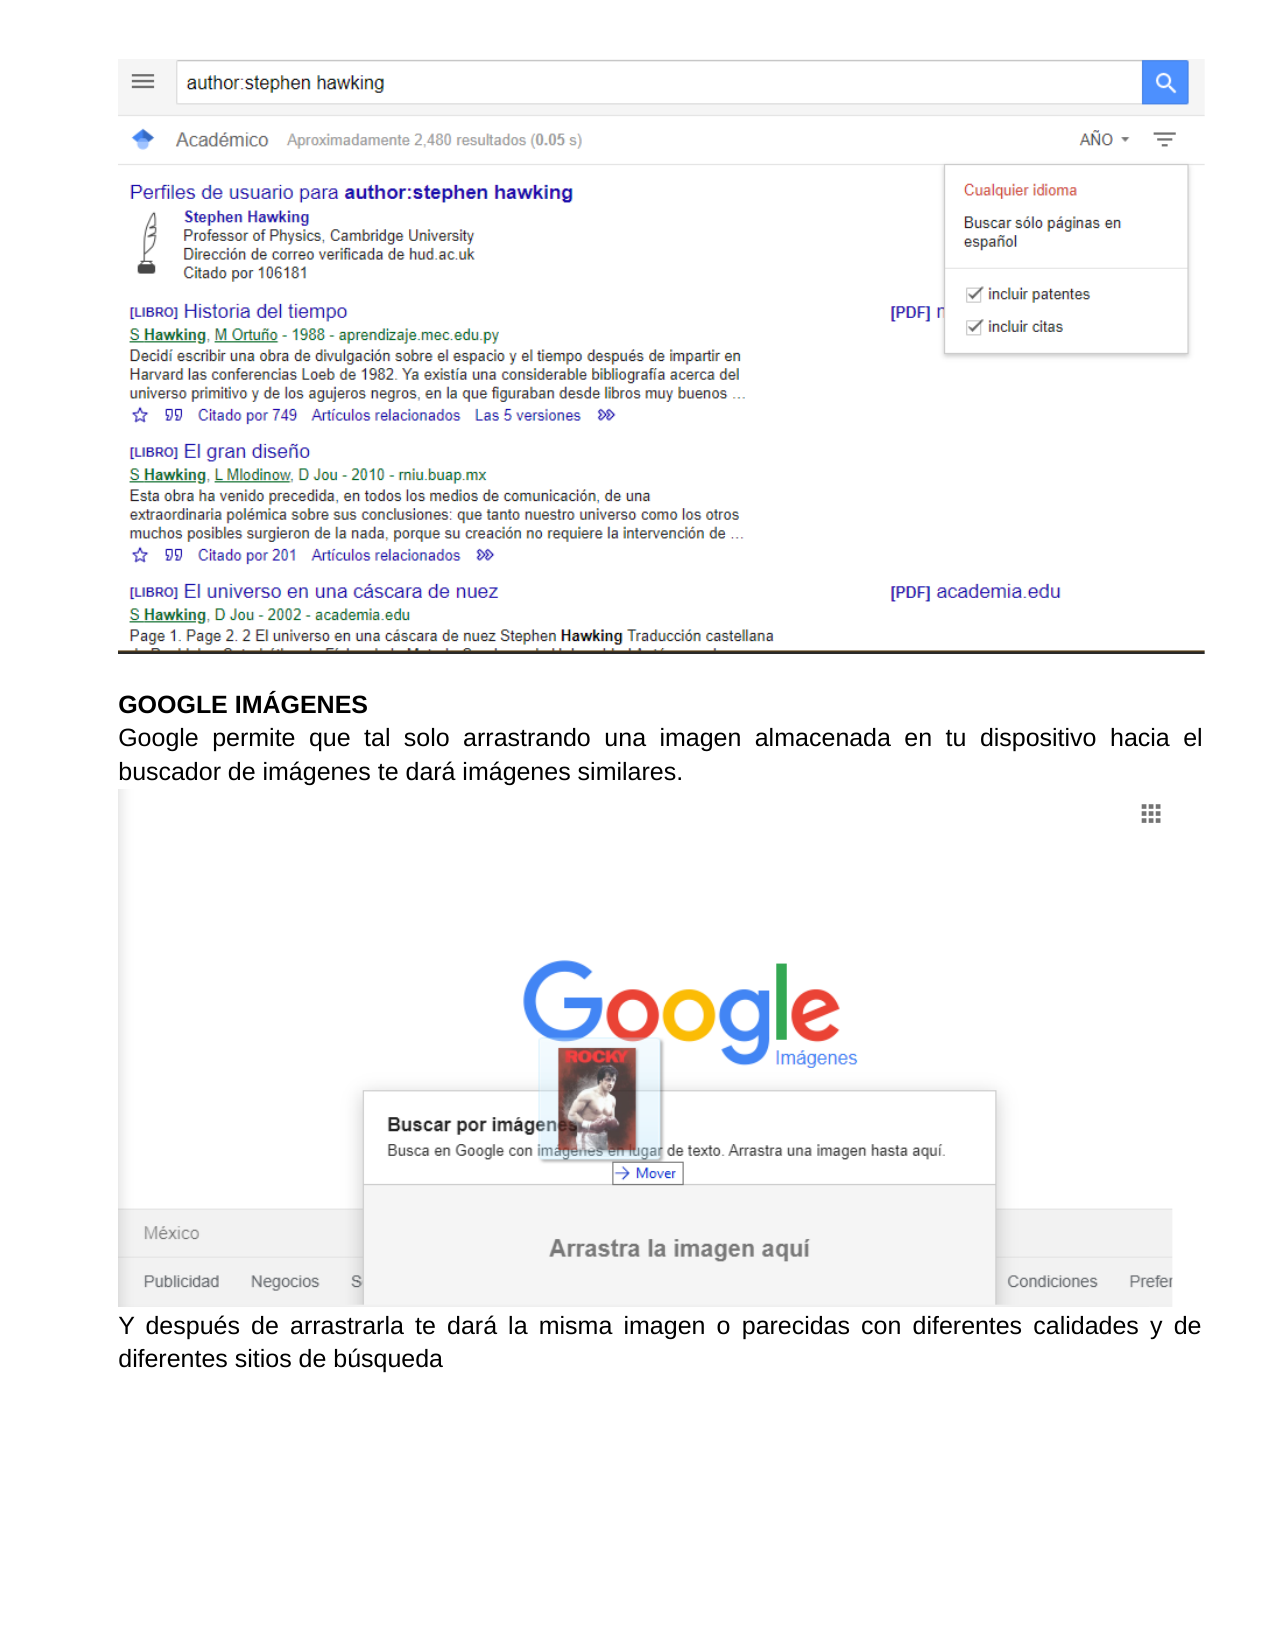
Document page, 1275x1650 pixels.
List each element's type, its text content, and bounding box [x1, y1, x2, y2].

text GOOGLE IMÁGENES [118, 690, 1205, 719]
text Google permite que tal solo arrastrando una imagen almacenada en tu dispositivo hacia el buscador de imágenes te dará imágenes similares. [118, 723, 1205, 785]
text Y después de arrastrarla te dará la misma imagen o parecidas con diferentes calidades y de diferentes sitios de búsqueda [118, 1311, 1205, 1373]
